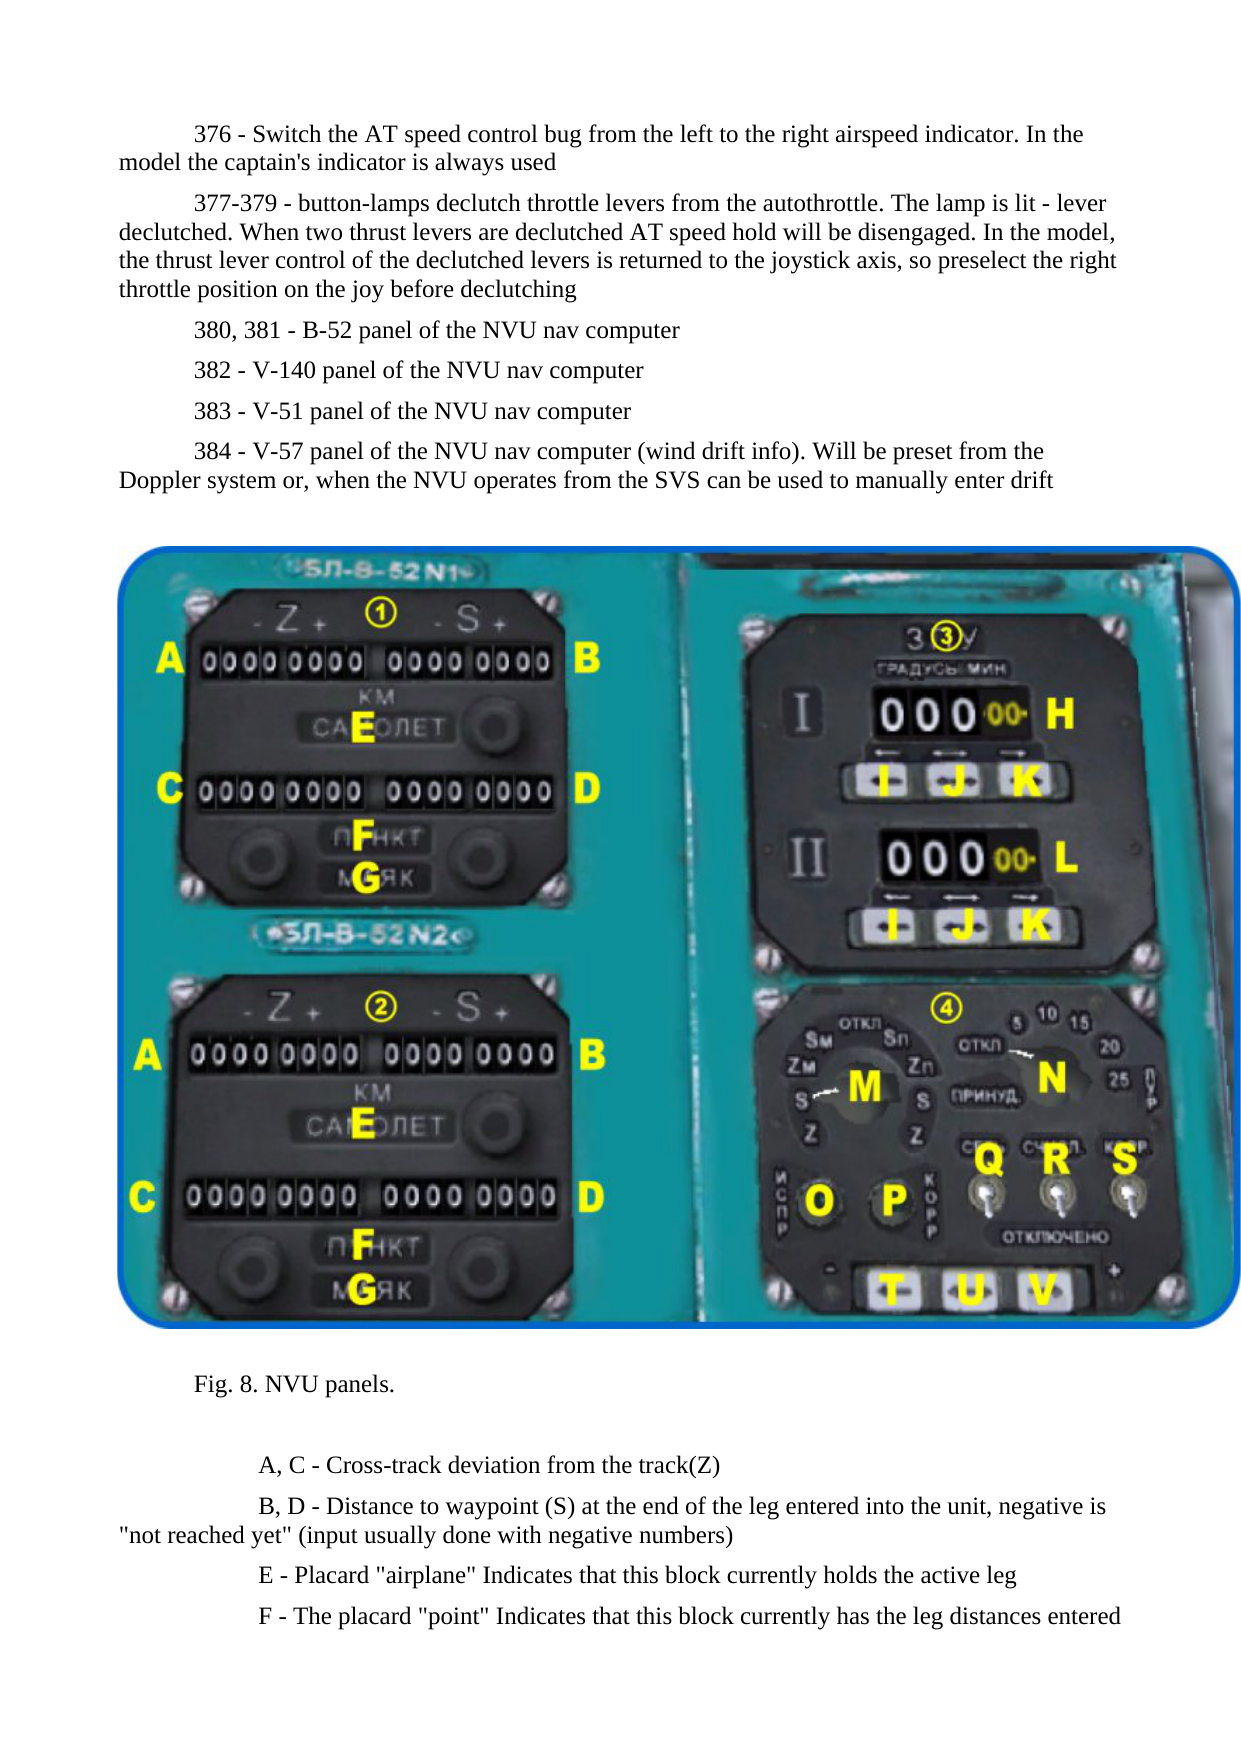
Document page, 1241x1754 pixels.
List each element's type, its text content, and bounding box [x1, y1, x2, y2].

text B, D - Distance to waypoint (S) at the end of the leg entered into the unit, negative is "not reached yet" (input usually done with negative numbers) [119, 1491, 1122, 1548]
text 380, 381 - B-52 panel of the NVU nav computer [119, 315, 1122, 343]
text 383 - V-51 panel of the NVU nav computer [119, 396, 1122, 424]
text F - The placard "point" Indicates that this block currently has the leg distances entered [119, 1601, 1122, 1629]
text 376 - Switch the AT speed control bug from the left to the right airspeed indicator. In the model the captain's indicator is always used [119, 119, 1122, 176]
text 384 - V-57 panel of the NVU nav computer (wind drift info). Will be preset from the Doppler system or, when the NVU operates from the SVS can be used to manually enter drift [119, 436, 1122, 494]
text Fig. 8. NVU panels. [119, 1369, 1122, 1398]
text 377-379 - button-lamps declutch throttle levers from the autothrottle. The lamp is lit - lever declutched. When two thrust levers are declutched AT speed hold will be disengaged. In the model, the thrust lever control of the declutched levers is returned to the joystick axis, so preselect the right throttle position on the joy before declutching [119, 188, 1122, 303]
picture [117, 546, 1241, 1329]
text 382 - V-140 panel of the NVU nav computer [119, 355, 1122, 384]
text A, C - Cross-track deviation from the track(Z) [119, 1451, 1122, 1479]
text E - Placard "airplane" Indicates that this block currently holds the active leg [119, 1560, 1122, 1589]
